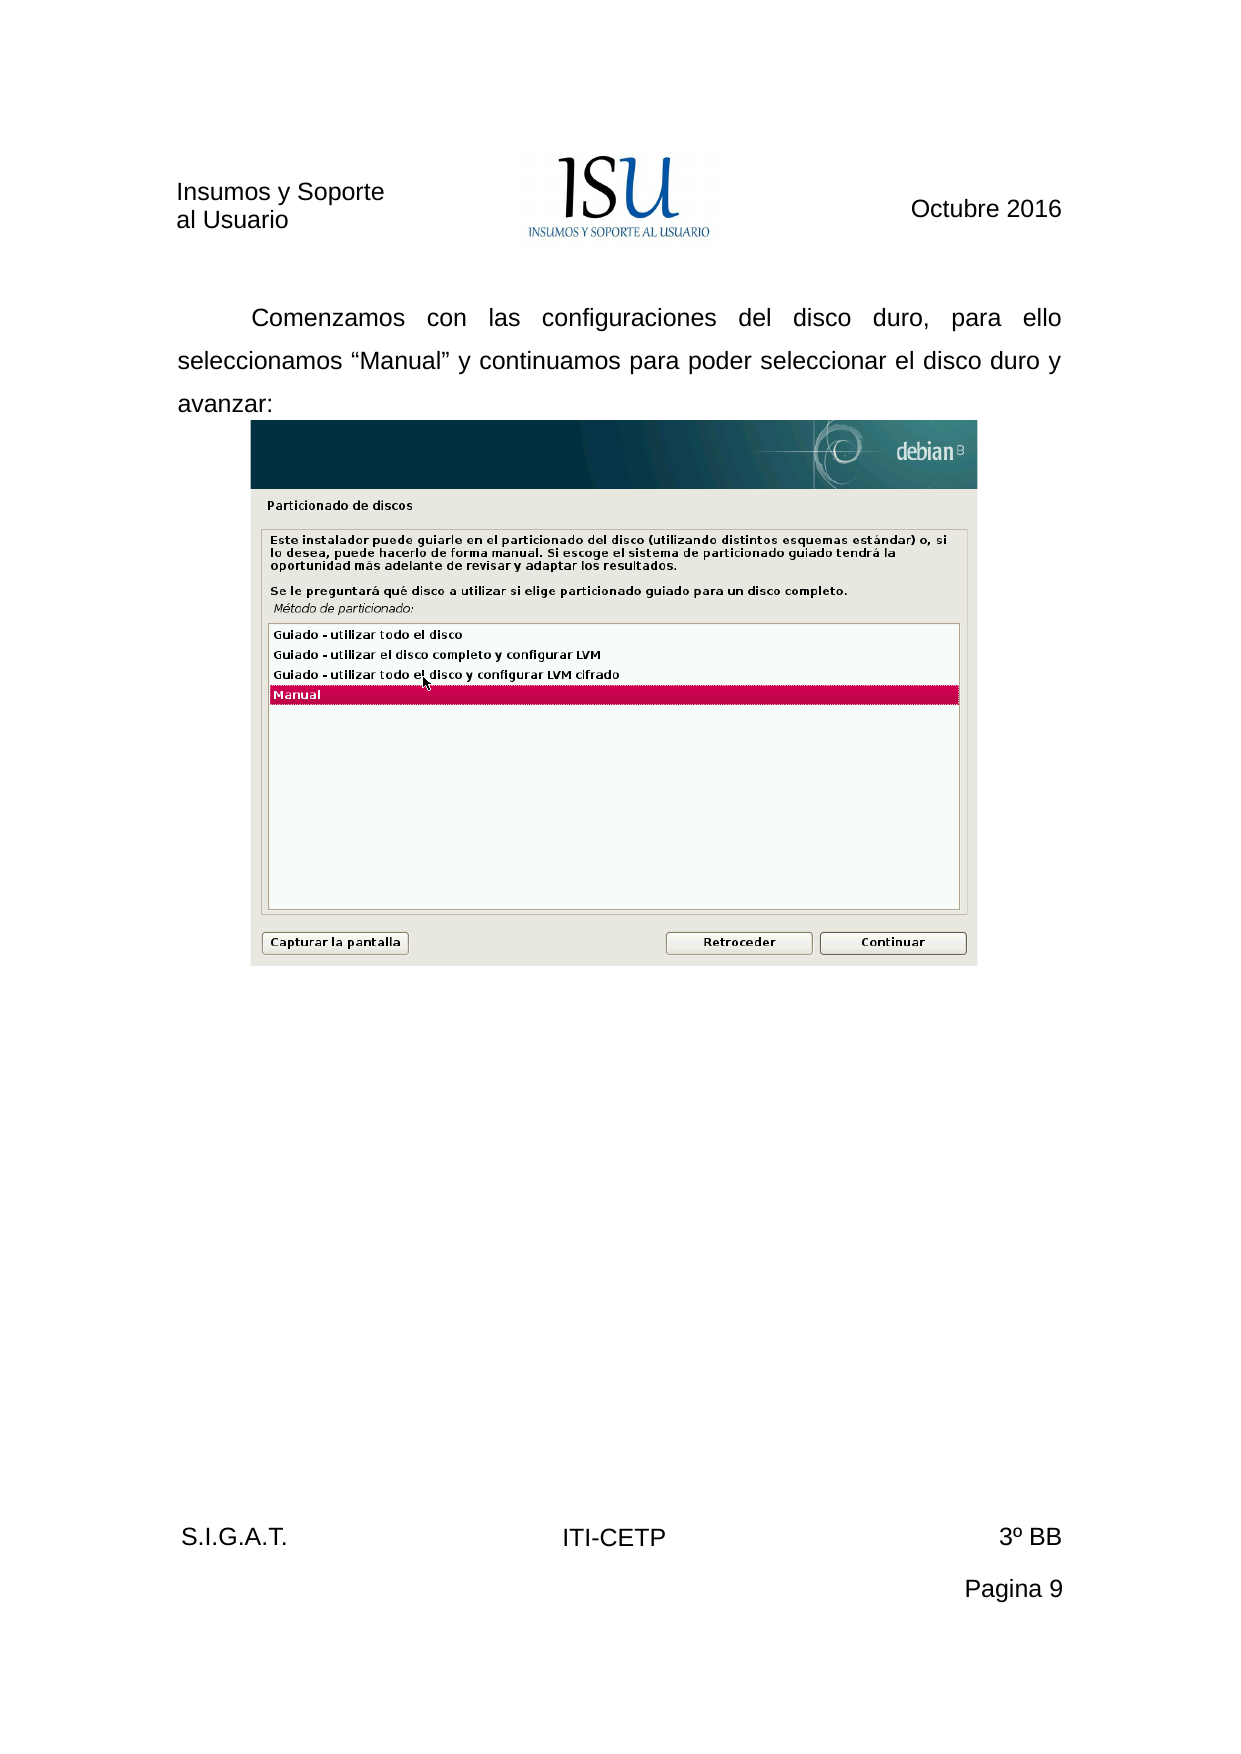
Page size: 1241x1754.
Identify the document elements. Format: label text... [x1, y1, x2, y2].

text Comenzamos con las configuraciones del disco duro, para ello seleccionamos “Manual” y continuamos para poder seleccionar el disco duro y avanzar: [177, 303, 1063, 418]
picture [517, 138, 723, 252]
picture [250, 420, 978, 966]
